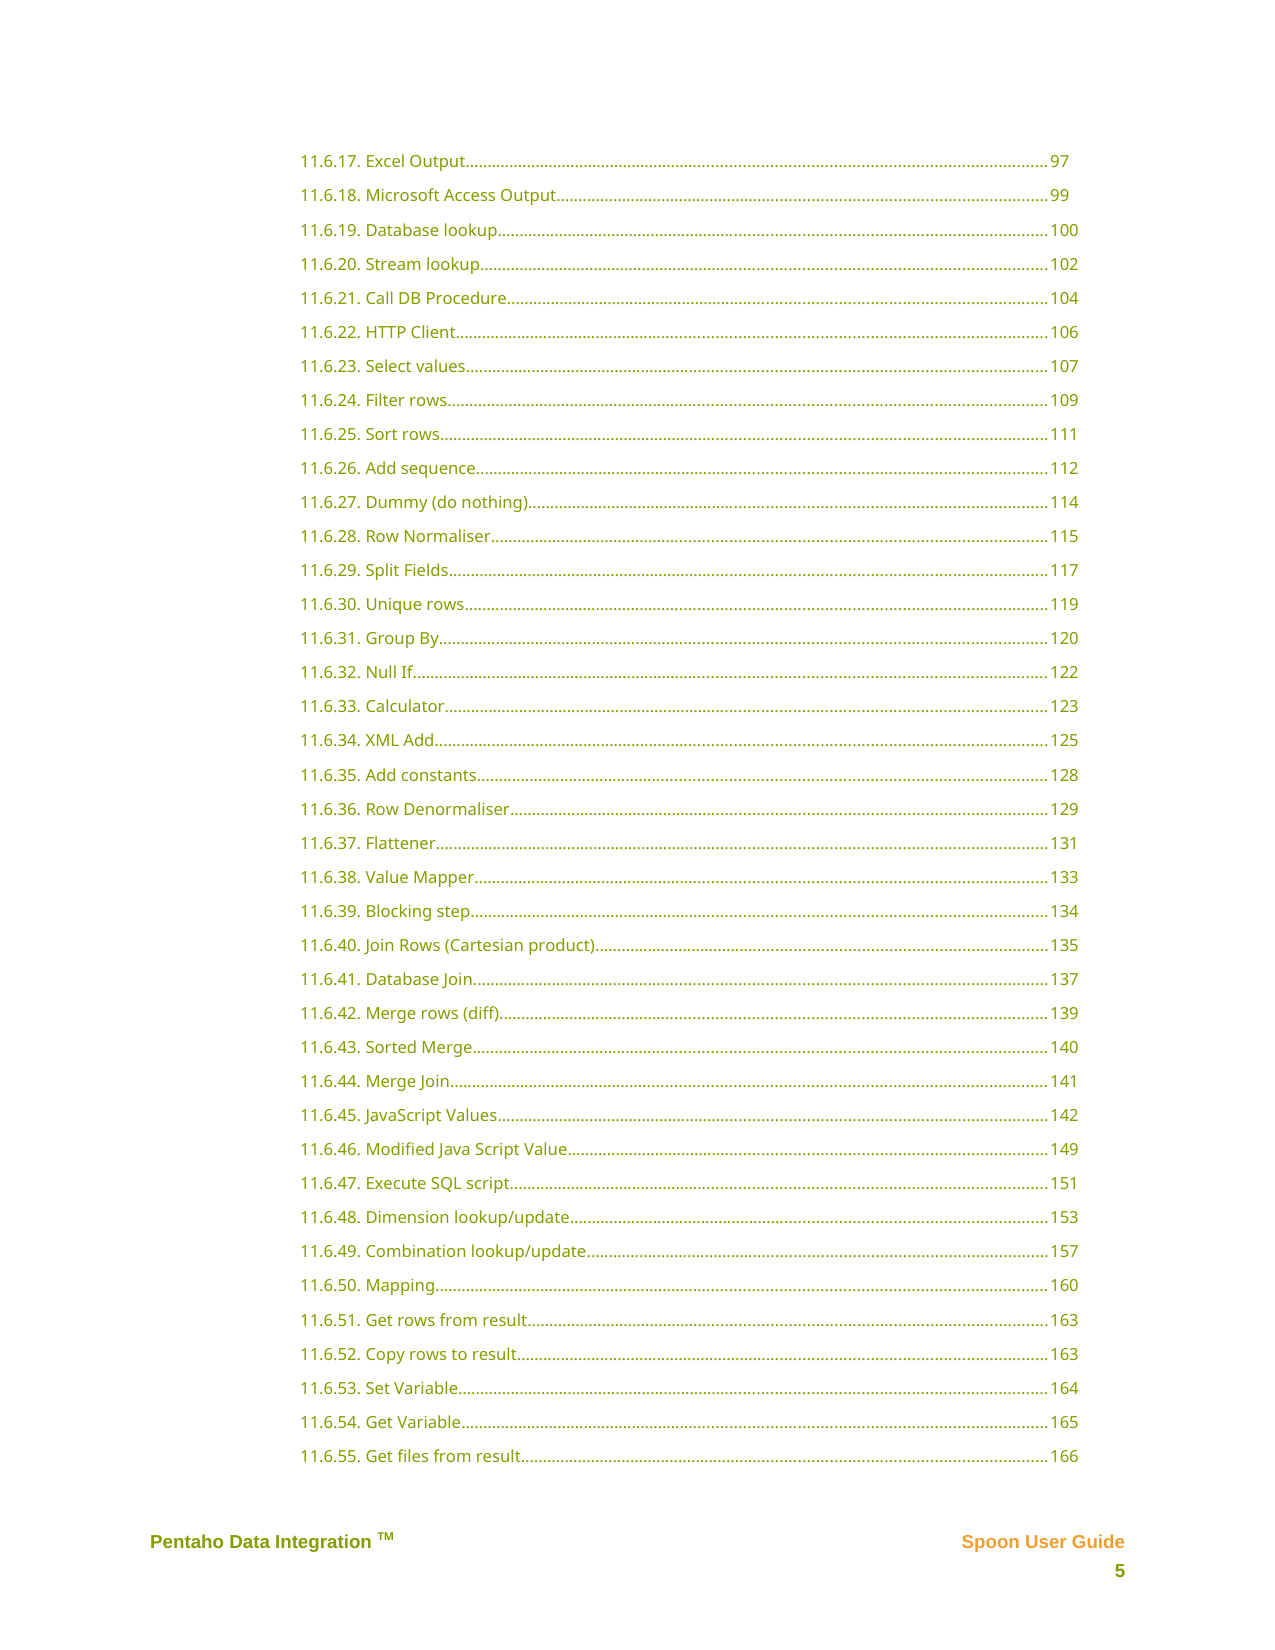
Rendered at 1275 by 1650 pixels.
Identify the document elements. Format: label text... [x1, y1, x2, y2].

text 11.6.50. Mapping 160 [300, 1274, 1125, 1297]
text 11.6.18. Microsoft Access Output 99 [300, 184, 1125, 207]
text 11.6.45. JavaScript Values 142 [300, 1104, 1125, 1126]
text 11.6.29. Split Fields 117 [300, 559, 1125, 581]
text 11.6.54. Get Variable 165 [300, 1410, 1125, 1433]
text 11.6.36. Row Denormaliser 129 [300, 797, 1125, 820]
text 11.6.24. Filter rows 109 [300, 388, 1125, 411]
text 11.6.35. Add constants 128 [300, 763, 1125, 786]
text 11.6.39. Blocking step 134 [300, 899, 1125, 922]
text 11.6.55. Get files from result 166 [300, 1444, 1125, 1467]
text 11.6.28. Row Normaliser 115 [300, 525, 1125, 547]
text 11.6.20. Stream lookup 102 [300, 252, 1125, 275]
text 11.6.27. Dummy (do nothing) 114 [300, 491, 1125, 513]
text 11.6.40. Join Rows (Cartesian product) 135 [300, 933, 1125, 956]
text 11.6.47. Execute SQL script 151 [300, 1172, 1125, 1194]
text 11.6.49. Combination lookup/update 157 [300, 1240, 1125, 1263]
text 11.6.53. Set Variable 164 [300, 1376, 1125, 1399]
text 11.6.42. Merge rows (diff) 139 [300, 1002, 1125, 1024]
text 11.6.22. HTTP Client 106 [300, 320, 1125, 343]
text 11.6.37. Flattener 131 [300, 831, 1125, 854]
text 11.6.30. Unique rows 119 [300, 593, 1125, 616]
text 11.6.41. Database Join 137 [300, 967, 1125, 990]
text 11.6.44. Merge Join 141 [300, 1070, 1125, 1092]
text 11.6.32. Null If 122 [300, 661, 1125, 684]
text 11.6.46. Modified Java Script Value 149 [300, 1138, 1125, 1161]
text 11.6.33. Calculator 123 [300, 695, 1125, 718]
text 11.6.52. Copy rows to result 163 [300, 1342, 1125, 1365]
text 11.6.34. XML Add 125 [300, 729, 1125, 752]
text 11.6.19. Database lookup 100 [300, 218, 1125, 241]
text 11.6.26. Add sequence 112 [300, 457, 1125, 479]
text 11.6.17. Excel Output 97 [300, 150, 1125, 173]
text 11.6.31. Group By 120 [300, 627, 1125, 649]
text 11.6.25. Sort rows 111 [300, 422, 1125, 445]
text 11.6.48. Dimension lookup/update 153 [300, 1206, 1125, 1229]
text 11.6.23. Select values 107 [300, 354, 1125, 377]
text 11.6.38. Value Mapper 133 [300, 865, 1125, 888]
text 11.6.43. Sorted Merge 140 [300, 1036, 1125, 1058]
text 11.6.51. Get rows from result 163 [300, 1308, 1125, 1331]
text 11.6.21. Call DB Procedure 104 [300, 286, 1125, 309]
